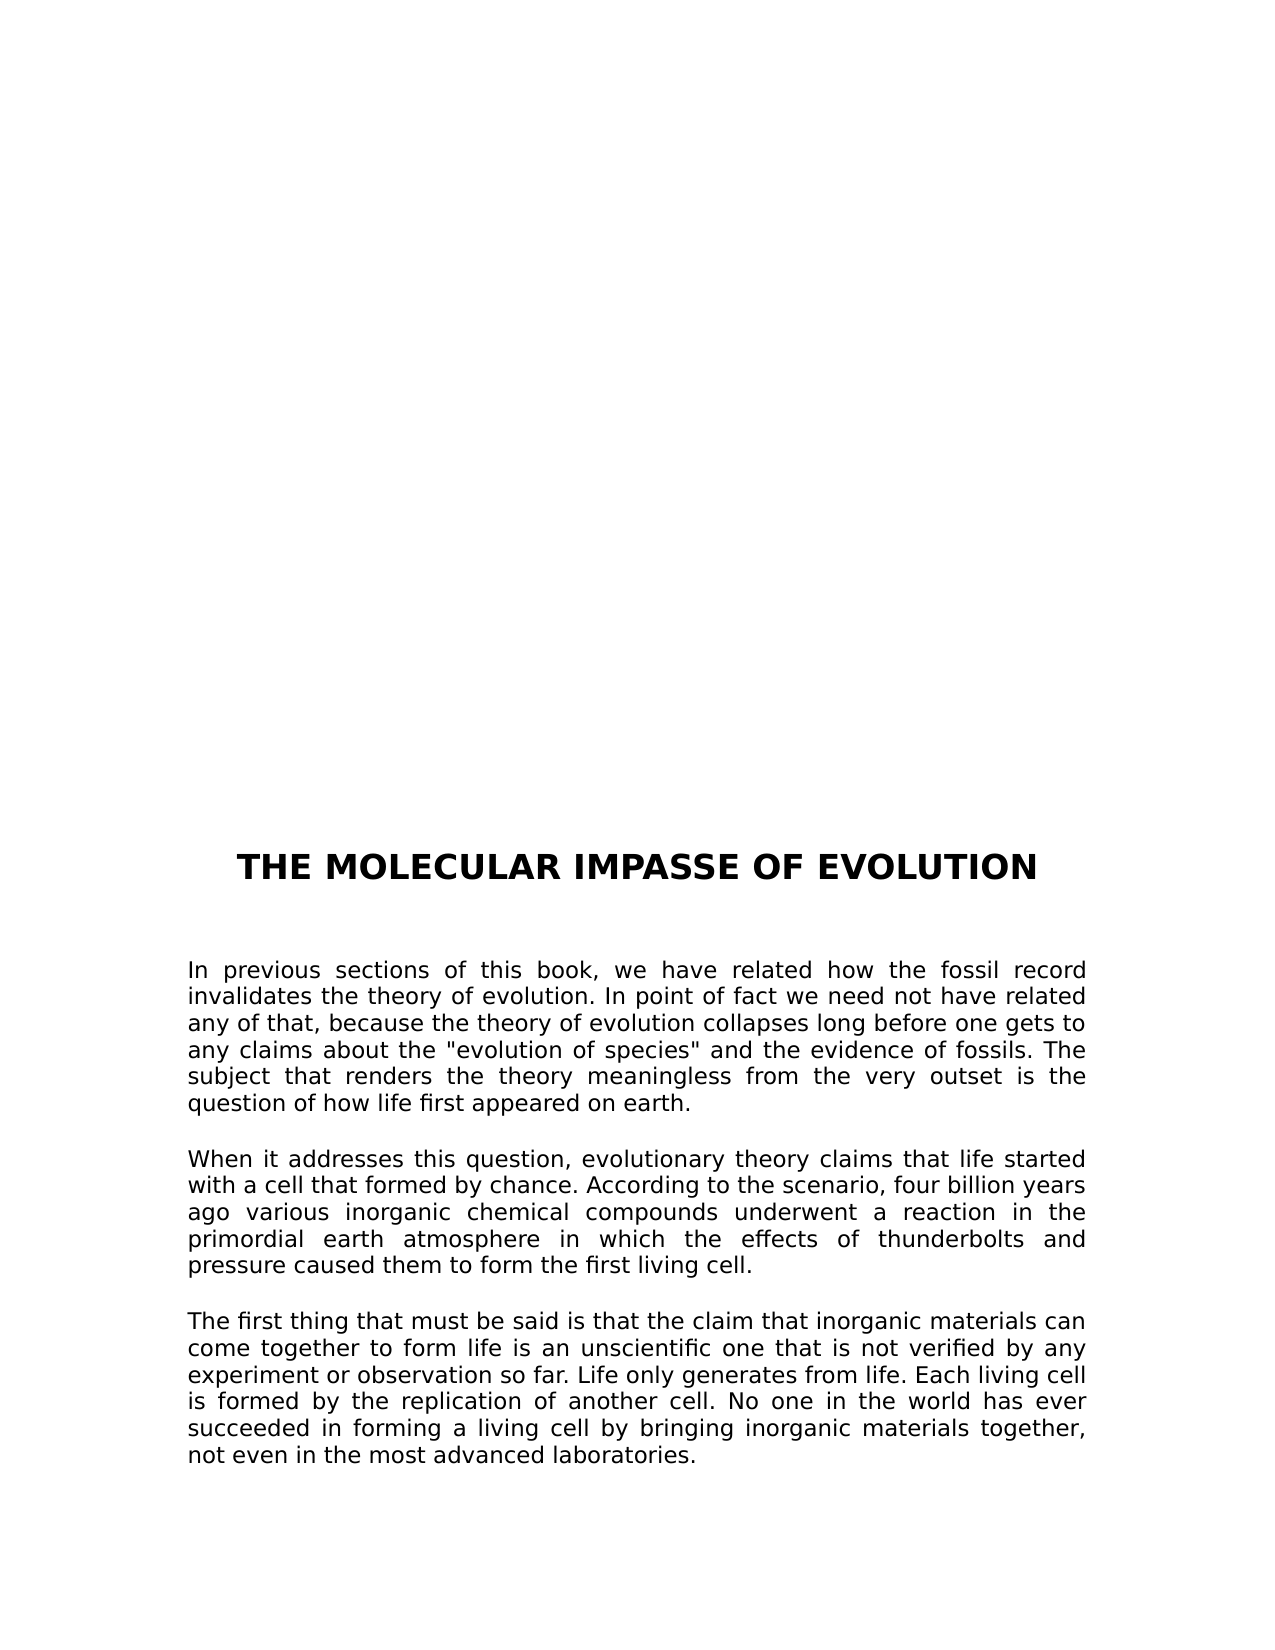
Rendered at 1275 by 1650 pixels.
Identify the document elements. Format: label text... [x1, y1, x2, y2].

text When it addresses this question, evolutionary theory claims that life started with a cell that formed by chance. According to the scenario, four billion years ago various inorganic chemical compounds underwent a reaction in the primordial earth atmosphere in which the effects of thunderbolts and pressure caused them to form the first living cell. [187, 1146, 1088, 1279]
text THE MOLECULAR IMPASSE OF EVOLUTION [187, 848, 1088, 888]
text In previous sections of this book, we have related how the fossil record invalidates the theory of evolution. In point of fact we need not have related any of that, because the theory of evolution collapses long before one gets to any claims about the "evolution of species" and the evidence of fossils. The subject that renders the theory meaningless from the very outset is the question of how life first appeared on earth. [187, 957, 1088, 1117]
text The first thing that must be said is that the claim that inorganic materials can come together to form life is an unscientific one that is not verified by any experiment or observation so far. Life only generates from life. Each living cell is formed by the replication of another cell. No one in the world has ever succeeded in forming a living cell by bringing inorganic materials together, not even in the most advanced laboratories. [187, 1308, 1088, 1468]
